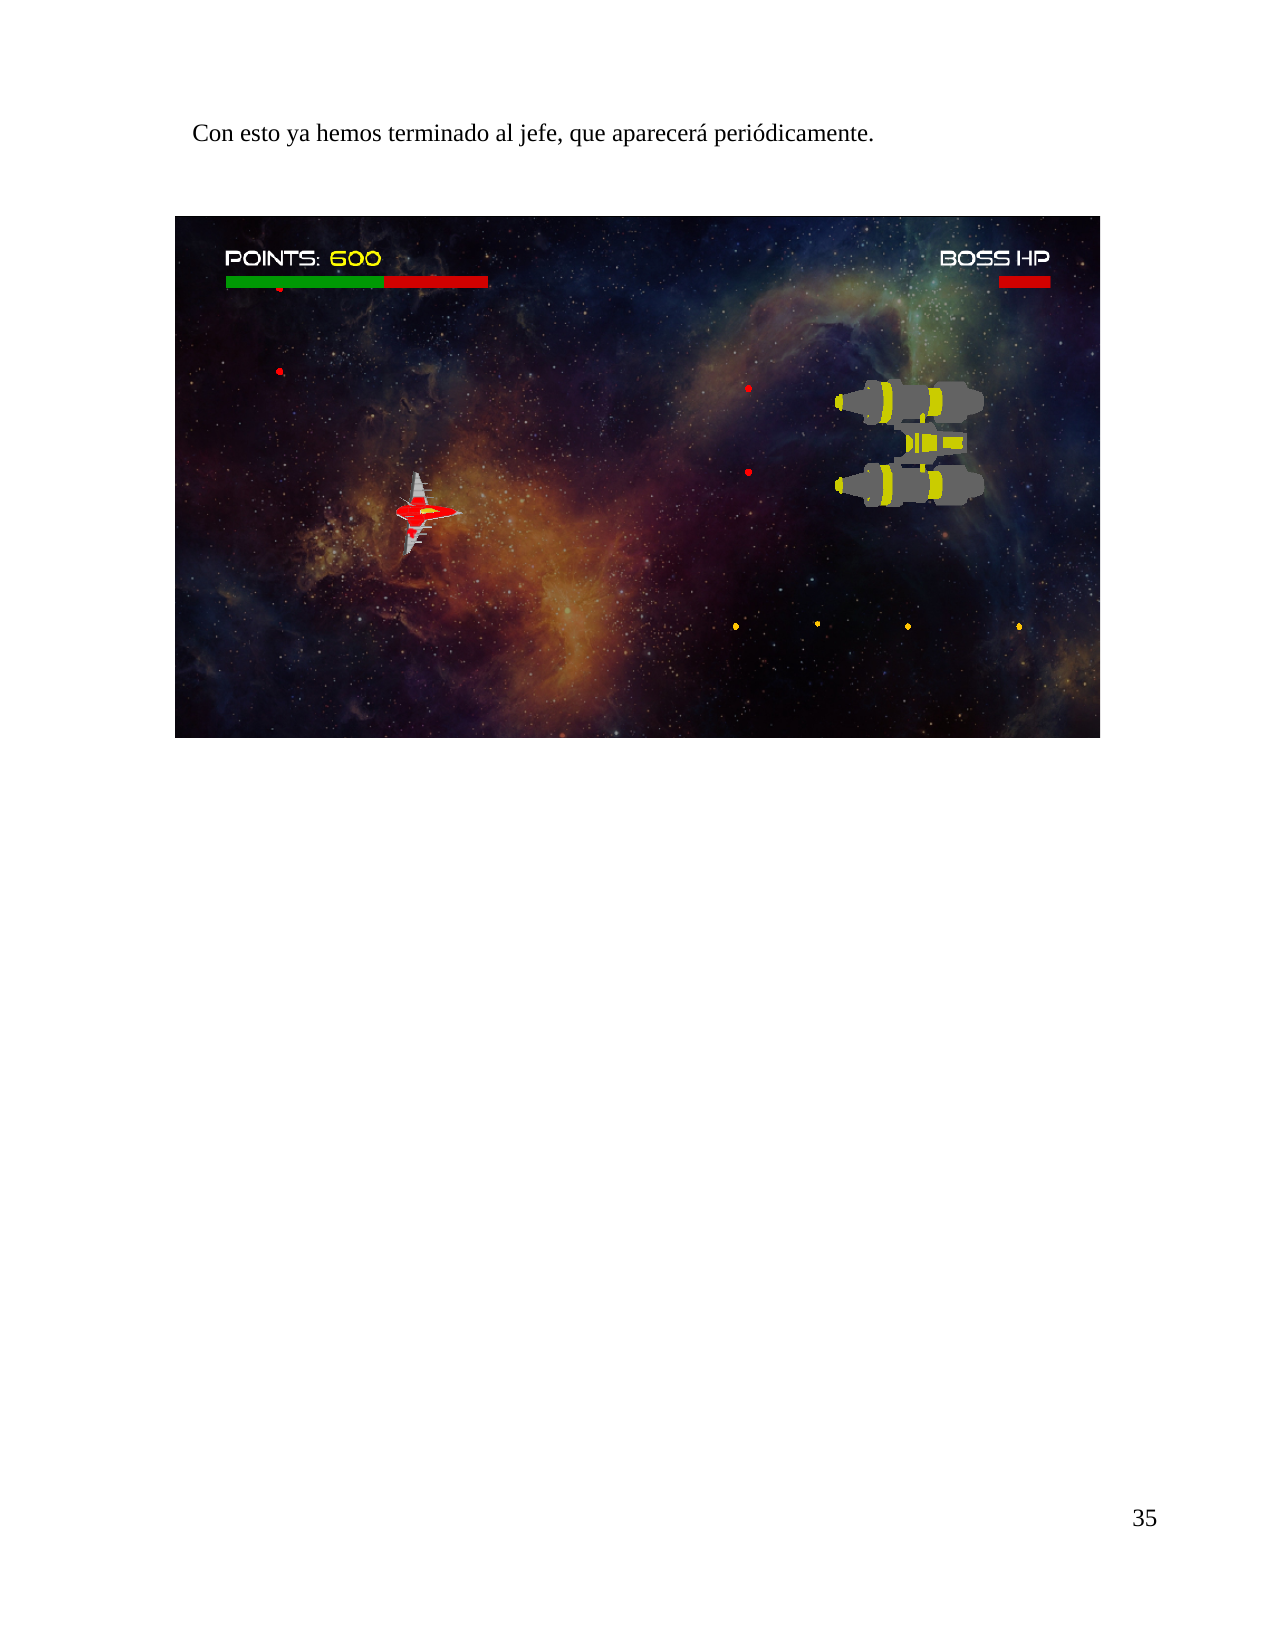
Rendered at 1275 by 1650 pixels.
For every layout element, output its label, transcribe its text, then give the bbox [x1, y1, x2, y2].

text Con esto ya hemos terminado al jefe, que aparecerá periódicamente. [118, 118, 1157, 147]
picture [175, 216, 1100, 738]
